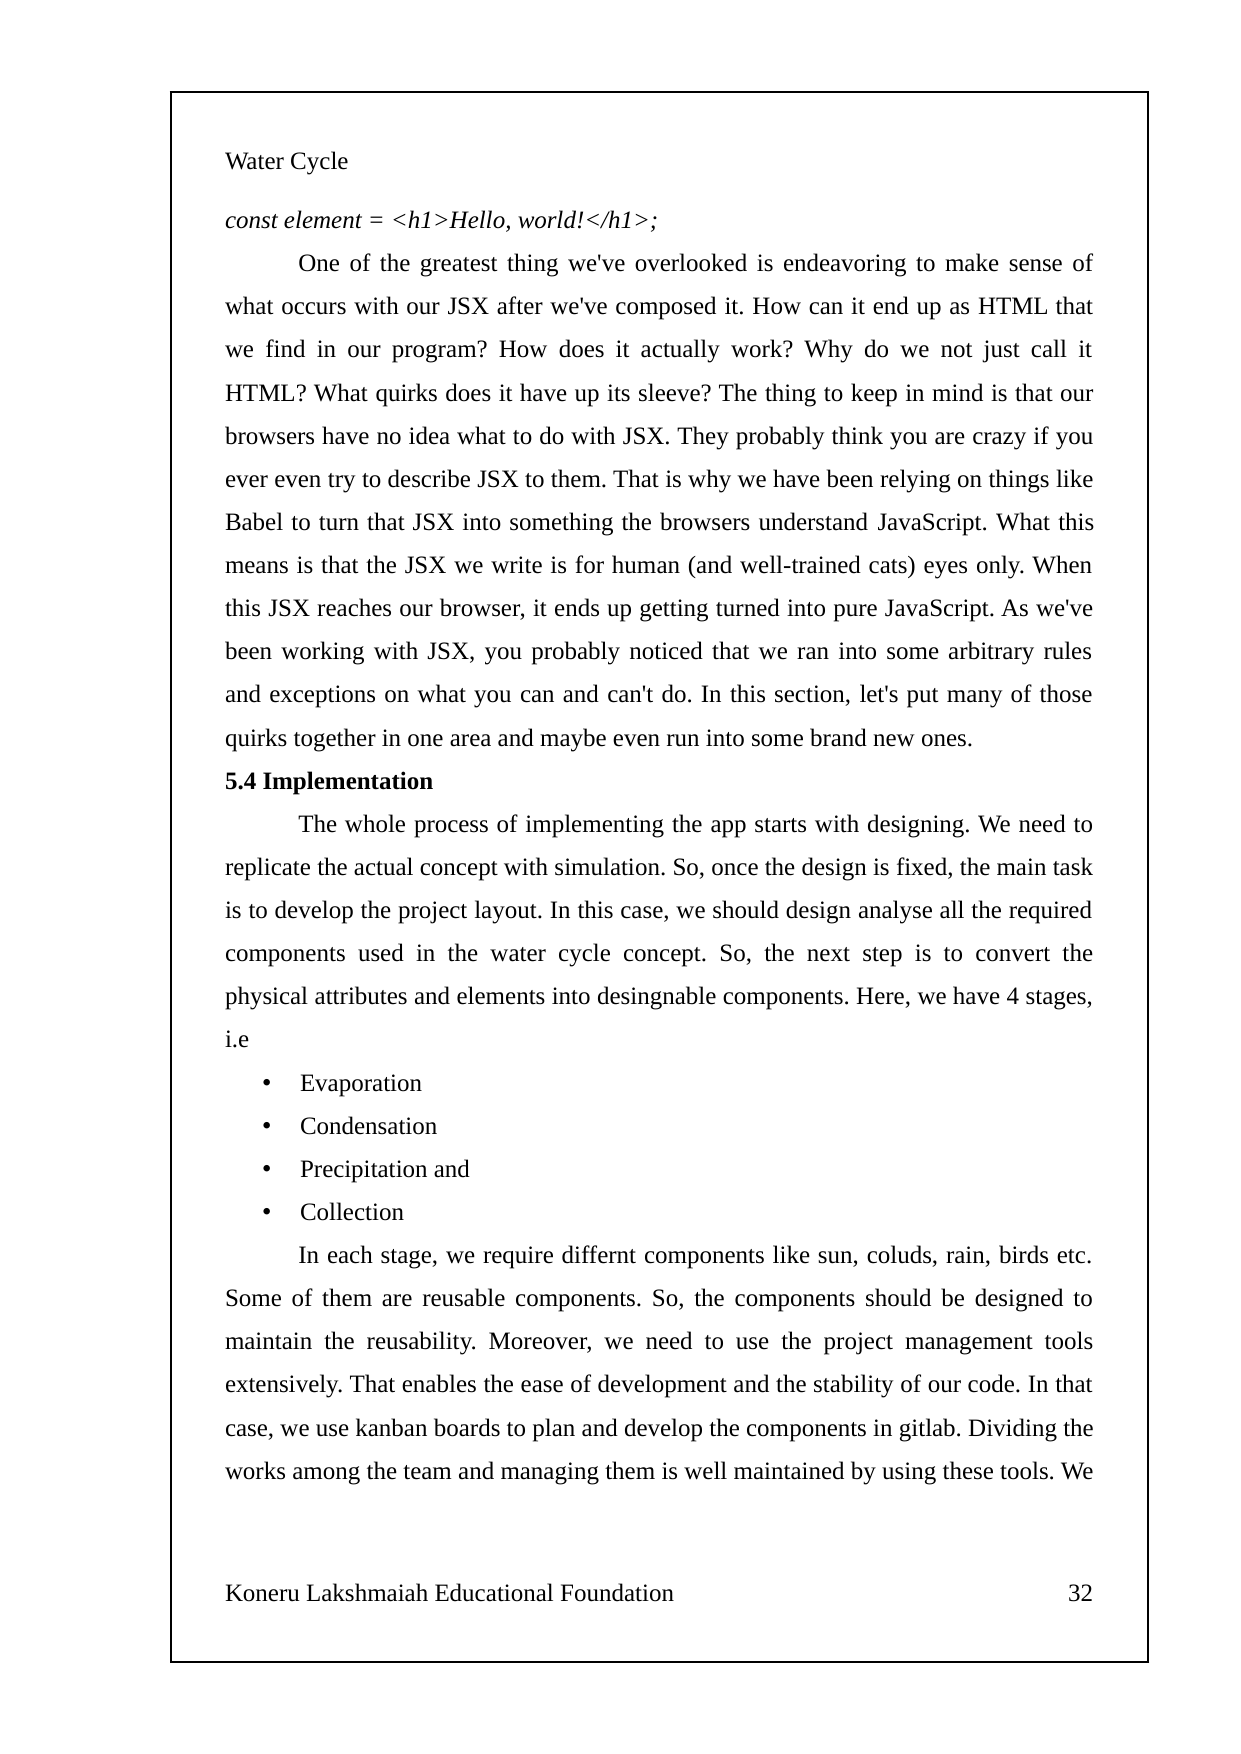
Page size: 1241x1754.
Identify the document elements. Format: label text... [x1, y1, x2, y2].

text In each stage, we require differnt components like sun, coluds, rain, birds etc. Some of them are reusable components. So, the components should be designed to maintain the reusability. Moreover, we need to use the project management tools extensively. That enables the ease of development and the stability of our code. In that case, we use kanban boards to plan and develop the components in gitlab. Dividing the works among the team and managing them is well maintained by using these tools. We [225, 1240, 1094, 1484]
list Precipitation and [262, 1154, 1094, 1183]
text One of the greatest thing we've overlooked is endeavoring to make sense of what occurs with our JSX after we've composed it. How can it end up as HTML that we find in our program? How does it actually work? Why do we not just call it HTML? What quirks does it have up its sleeve? The thing to keep in mind is that our browsers have no idea what to do with JSX. They probably think you are crazy if you ever even try to describe JSX to them. That is why we have been relying on things like Babel to turn that JSX into something the browsers understand JavaScript. What this means is that the JSX we write is for human (and well-trained cats) eyes only. When this JSX reaches our browser, it ends up getting turned into pure JavaScript. As we've been working with JSX, you probably noticed that we ran into some arbitrary rules and exceptions on what you can and can't do. In this section, let's put many of those quirks together in one area and maybe even run into some brand new ones. [225, 248, 1094, 751]
text 5.4 Implementation [225, 766, 1094, 794]
list Condensation [262, 1111, 1094, 1139]
text The whole process of implementing the app starts with designing. We need to replicate the actual concept with simulation. So, once the design is fixed, the main task is to develop the project layout. In this case, we should design analyse all the required components used in the water cycle concept. So, the next step is to convert the physical attributes and elements into desingnable components. Here, we have 4 stages, i.e [225, 809, 1094, 1053]
text const element = <h1>Hello, world!</h1>; [225, 205, 1094, 234]
list Evaporation [262, 1068, 1094, 1096]
list Collection [262, 1197, 1094, 1226]
